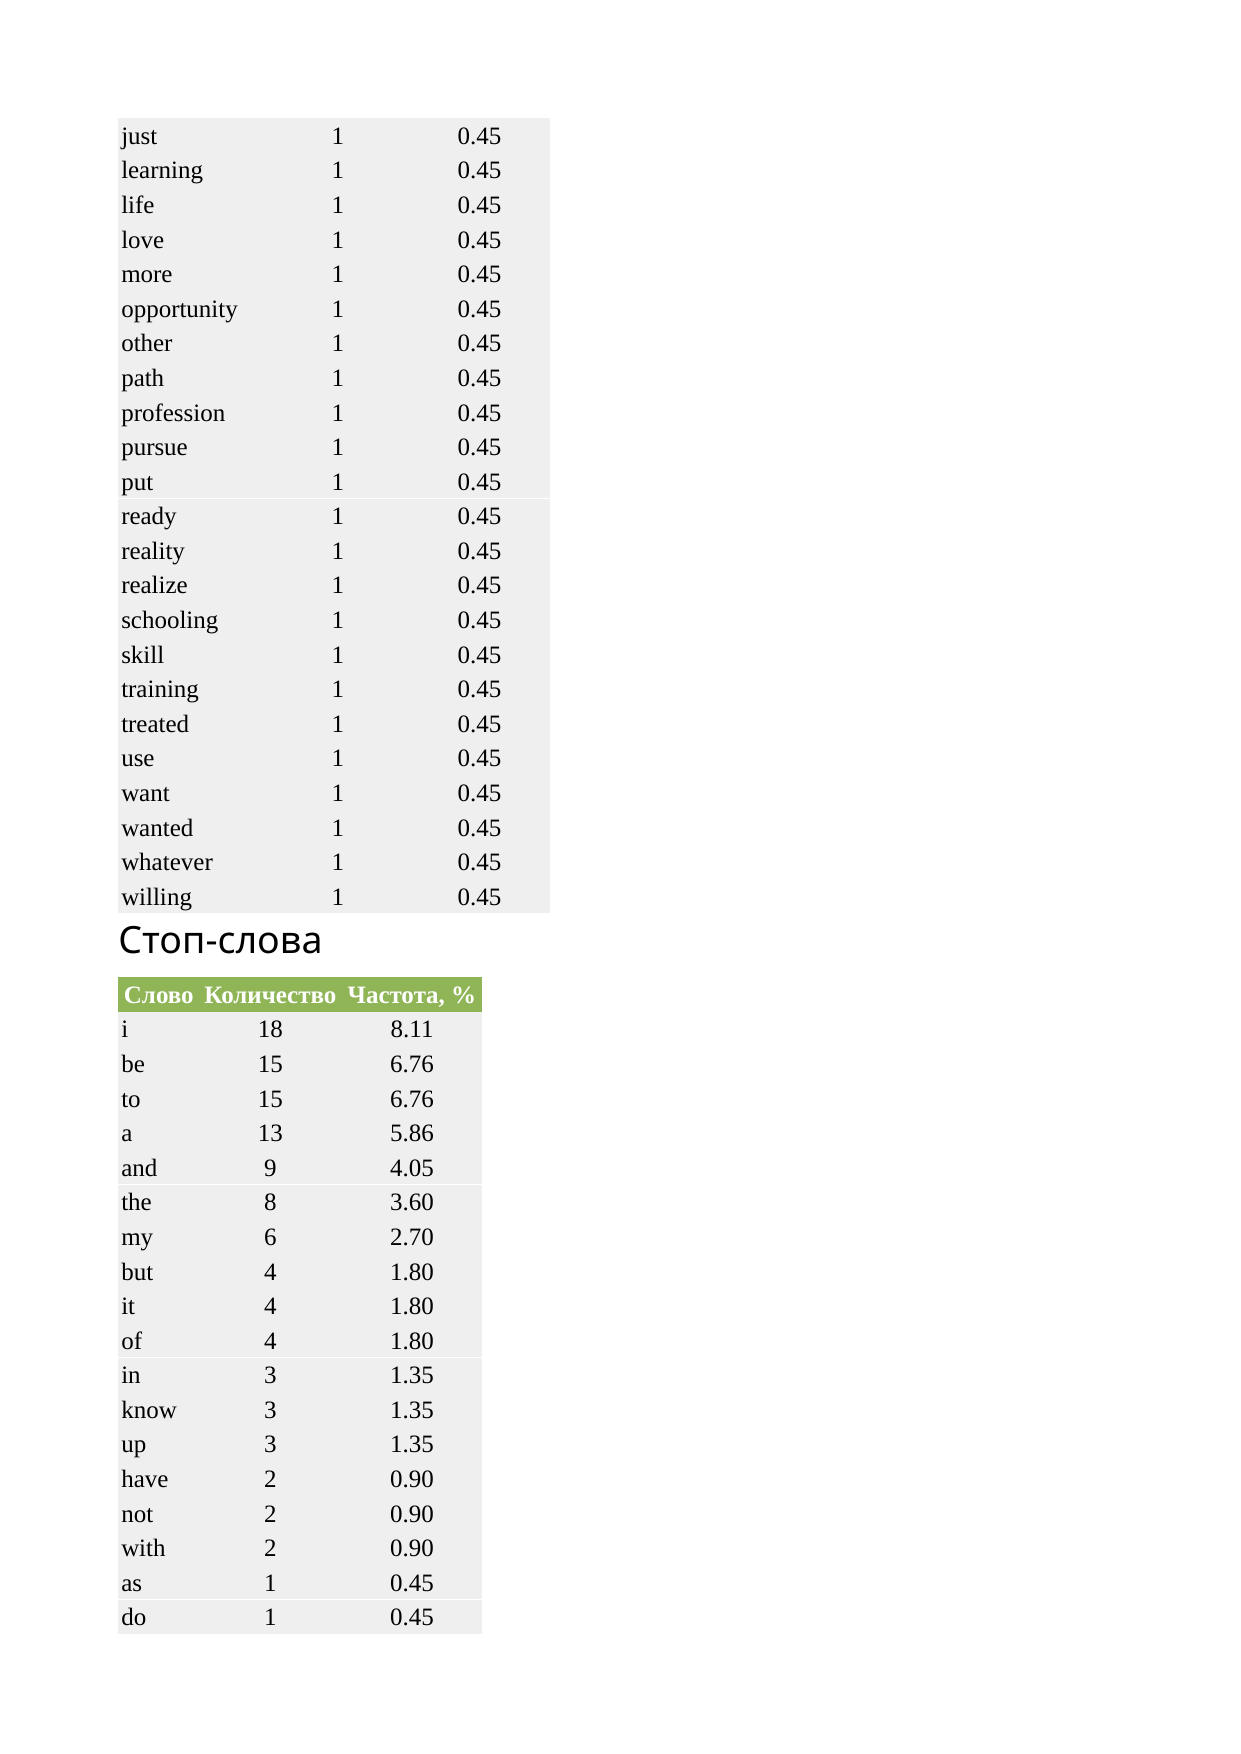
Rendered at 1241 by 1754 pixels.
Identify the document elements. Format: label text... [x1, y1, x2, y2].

table_cell 1 [267, 706, 409, 741]
table_cell 0.90 [341, 1530, 482, 1565]
table_cell want [118, 775, 267, 810]
table_cell i [118, 1012, 199, 1046]
table_cell 0.45 [409, 637, 550, 671]
table_cell not [118, 1496, 199, 1530]
table_cell 6.76 [341, 1046, 482, 1081]
table_cell life [118, 187, 267, 222]
table_cell 0.45 [409, 810, 550, 844]
table_cell and [118, 1150, 199, 1184]
table_cell 0.45 [341, 1600, 482, 1634]
table_cell do [118, 1600, 199, 1634]
table_cell 1 [267, 429, 409, 464]
table_cell 3 [199, 1427, 341, 1461]
table_cell reality [118, 533, 267, 568]
table_cell love [118, 222, 267, 256]
table_cell 1 [267, 395, 409, 429]
table_cell 15 [199, 1046, 341, 1081]
table_cell 1 [267, 187, 409, 222]
table_cell 3 [199, 1358, 341, 1392]
table_cell in [118, 1358, 199, 1392]
table_cell 4 [199, 1254, 341, 1288]
table_cell opportunity [118, 291, 267, 326]
table_cell 4 [199, 1288, 341, 1323]
table_cell 5.86 [341, 1115, 482, 1150]
table_cell a [118, 1115, 199, 1150]
table_cell wanted [118, 810, 267, 844]
table_cell 1 [267, 810, 409, 844]
table_cell 1.80 [341, 1323, 482, 1357]
table_cell 4.05 [341, 1150, 482, 1184]
table_cell 18 [199, 1012, 341, 1046]
table_cell more [118, 256, 267, 291]
table_cell 0.45 [409, 671, 550, 706]
table_cell 0.45 [409, 118, 550, 153]
table_cell my [118, 1219, 199, 1254]
table_cell the [118, 1185, 199, 1219]
table_cell 1.80 [341, 1288, 482, 1323]
table_cell to [118, 1081, 199, 1115]
table_cell 2.70 [341, 1219, 482, 1254]
table_cell training [118, 671, 267, 706]
table_cell 1.80 [341, 1254, 482, 1288]
table_cell 3 [199, 1392, 341, 1427]
table_cell 2 [199, 1530, 341, 1565]
table_cell willing [118, 879, 267, 913]
table_cell 0.45 [341, 1565, 482, 1599]
table_cell 0.45 [409, 256, 550, 291]
table_cell profession [118, 395, 267, 429]
table_cell 6 [199, 1219, 341, 1254]
table_cell 1 [267, 256, 409, 291]
table_cell whatever [118, 844, 267, 879]
table_cell 1 [267, 118, 409, 153]
table_cell 1 [267, 741, 409, 775]
table_cell 4 [199, 1323, 341, 1357]
table_cell 0.45 [409, 844, 550, 879]
table_cell ready [118, 499, 267, 533]
table_cell 1 [267, 499, 409, 533]
table_cell 1 [267, 775, 409, 810]
table_cell 0.90 [341, 1461, 482, 1496]
subtitle Стоп-слова [118, 913, 1122, 964]
table_cell 0.45 [409, 326, 550, 360]
table_cell put [118, 464, 267, 498]
table_cell 1 [267, 671, 409, 706]
table_cell 0.45 [409, 429, 550, 464]
table_cell 0.45 [409, 360, 550, 395]
table_header Слово [118, 977, 199, 1012]
table_cell 1 [267, 291, 409, 326]
table_cell treated [118, 706, 267, 741]
table_cell 8 [199, 1185, 341, 1219]
table_cell pursue [118, 429, 267, 464]
table_cell 0.45 [409, 222, 550, 256]
table_cell 0.45 [409, 395, 550, 429]
table_cell schooling [118, 602, 267, 637]
table_cell realize [118, 568, 267, 602]
table_cell 1.35 [341, 1358, 482, 1392]
table_cell 0.45 [409, 568, 550, 602]
table_cell know [118, 1392, 199, 1427]
table_cell but [118, 1254, 199, 1288]
table_cell just [118, 118, 267, 153]
table_cell as [118, 1565, 199, 1599]
table_cell 1 [267, 568, 409, 602]
table_cell 2 [199, 1496, 341, 1530]
table_cell 3.60 [341, 1185, 482, 1219]
table_header Количество [199, 977, 341, 1012]
table_cell 0.45 [409, 464, 550, 498]
table_cell 8.11 [341, 1012, 482, 1046]
table_cell 0.45 [409, 499, 550, 533]
table_cell 1.35 [341, 1392, 482, 1427]
table_cell 1 [267, 326, 409, 360]
table_cell 1 [267, 153, 409, 187]
table_cell 1 [267, 844, 409, 879]
table_cell 1 [267, 637, 409, 671]
table_cell path [118, 360, 267, 395]
table_cell 1 [267, 533, 409, 568]
table_cell 1 [267, 602, 409, 637]
table_cell 0.45 [409, 291, 550, 326]
table_cell 9 [199, 1150, 341, 1184]
table_cell 0.45 [409, 153, 550, 187]
table_cell 0.90 [341, 1496, 482, 1530]
table_cell 1 [199, 1600, 341, 1634]
table_cell other [118, 326, 267, 360]
table_cell have [118, 1461, 199, 1496]
table_cell 2 [199, 1461, 341, 1496]
table_cell 1 [267, 360, 409, 395]
table_cell 0.45 [409, 187, 550, 222]
table_cell 0.45 [409, 706, 550, 741]
table_cell 0.45 [409, 879, 550, 913]
table_cell 0.45 [409, 741, 550, 775]
table_cell 6.76 [341, 1081, 482, 1115]
table_cell with [118, 1530, 199, 1565]
table_cell use [118, 741, 267, 775]
table_cell 1 [267, 222, 409, 256]
table_cell 1 [267, 879, 409, 913]
table_cell 0.45 [409, 775, 550, 810]
table_cell 0.45 [409, 533, 550, 568]
table_cell it [118, 1288, 199, 1323]
table_cell 1 [267, 464, 409, 498]
table_cell 1.35 [341, 1427, 482, 1461]
table_cell of [118, 1323, 199, 1357]
table_cell learning [118, 153, 267, 187]
table_cell 0.45 [409, 602, 550, 637]
table_cell up [118, 1427, 199, 1461]
table_header Частота, % [341, 977, 482, 1012]
table_cell skill [118, 637, 267, 671]
table_cell be [118, 1046, 199, 1081]
table_cell 1 [199, 1565, 341, 1599]
table_cell 13 [199, 1115, 341, 1150]
table_cell 15 [199, 1081, 341, 1115]
